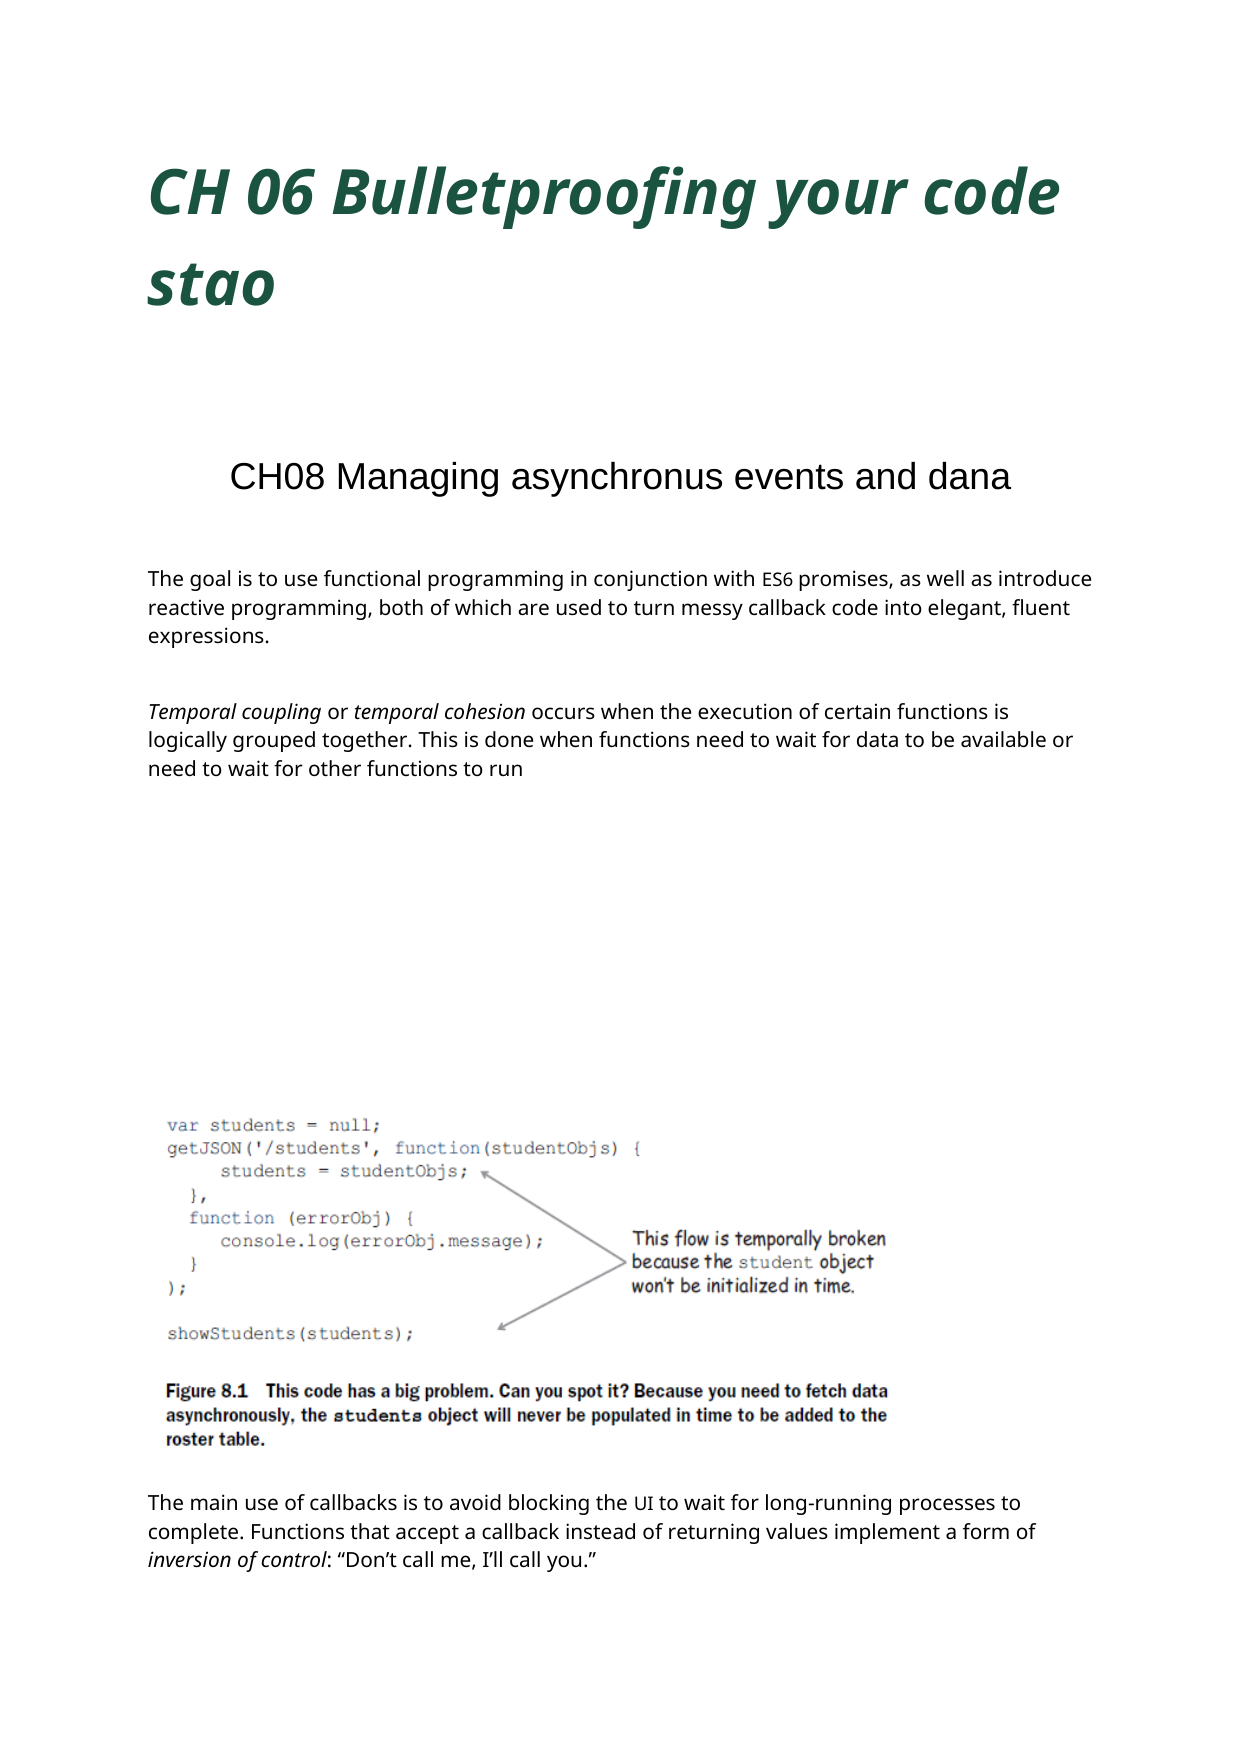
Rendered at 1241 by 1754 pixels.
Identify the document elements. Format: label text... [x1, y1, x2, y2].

text The main use of callbacks is to avoid blocking the UI to wait for long-running processes to complete. Functions that accept a callback instead of returning values implement a form of inversion of control: “Don’t call me, I’ll call you.” [148, 1488, 1093, 1574]
text The goal is to use functional programming in conjunction with ES6 promises, as well as introduce reactive programming, both of which are used to turn messy callback code into elegant, fluent expressions. [148, 564, 1093, 649]
text CH08 Managing asynchronus events and dana [148, 454, 1093, 497]
text CH 06 Bulletproofing your code stao [148, 148, 1093, 324]
text Temporal coupling or temporal cohesion occurs when the execution of certain functions is logically grouped together. This is done when functions need to wait for data to be available or need to wait for other functions to run [148, 697, 1093, 782]
